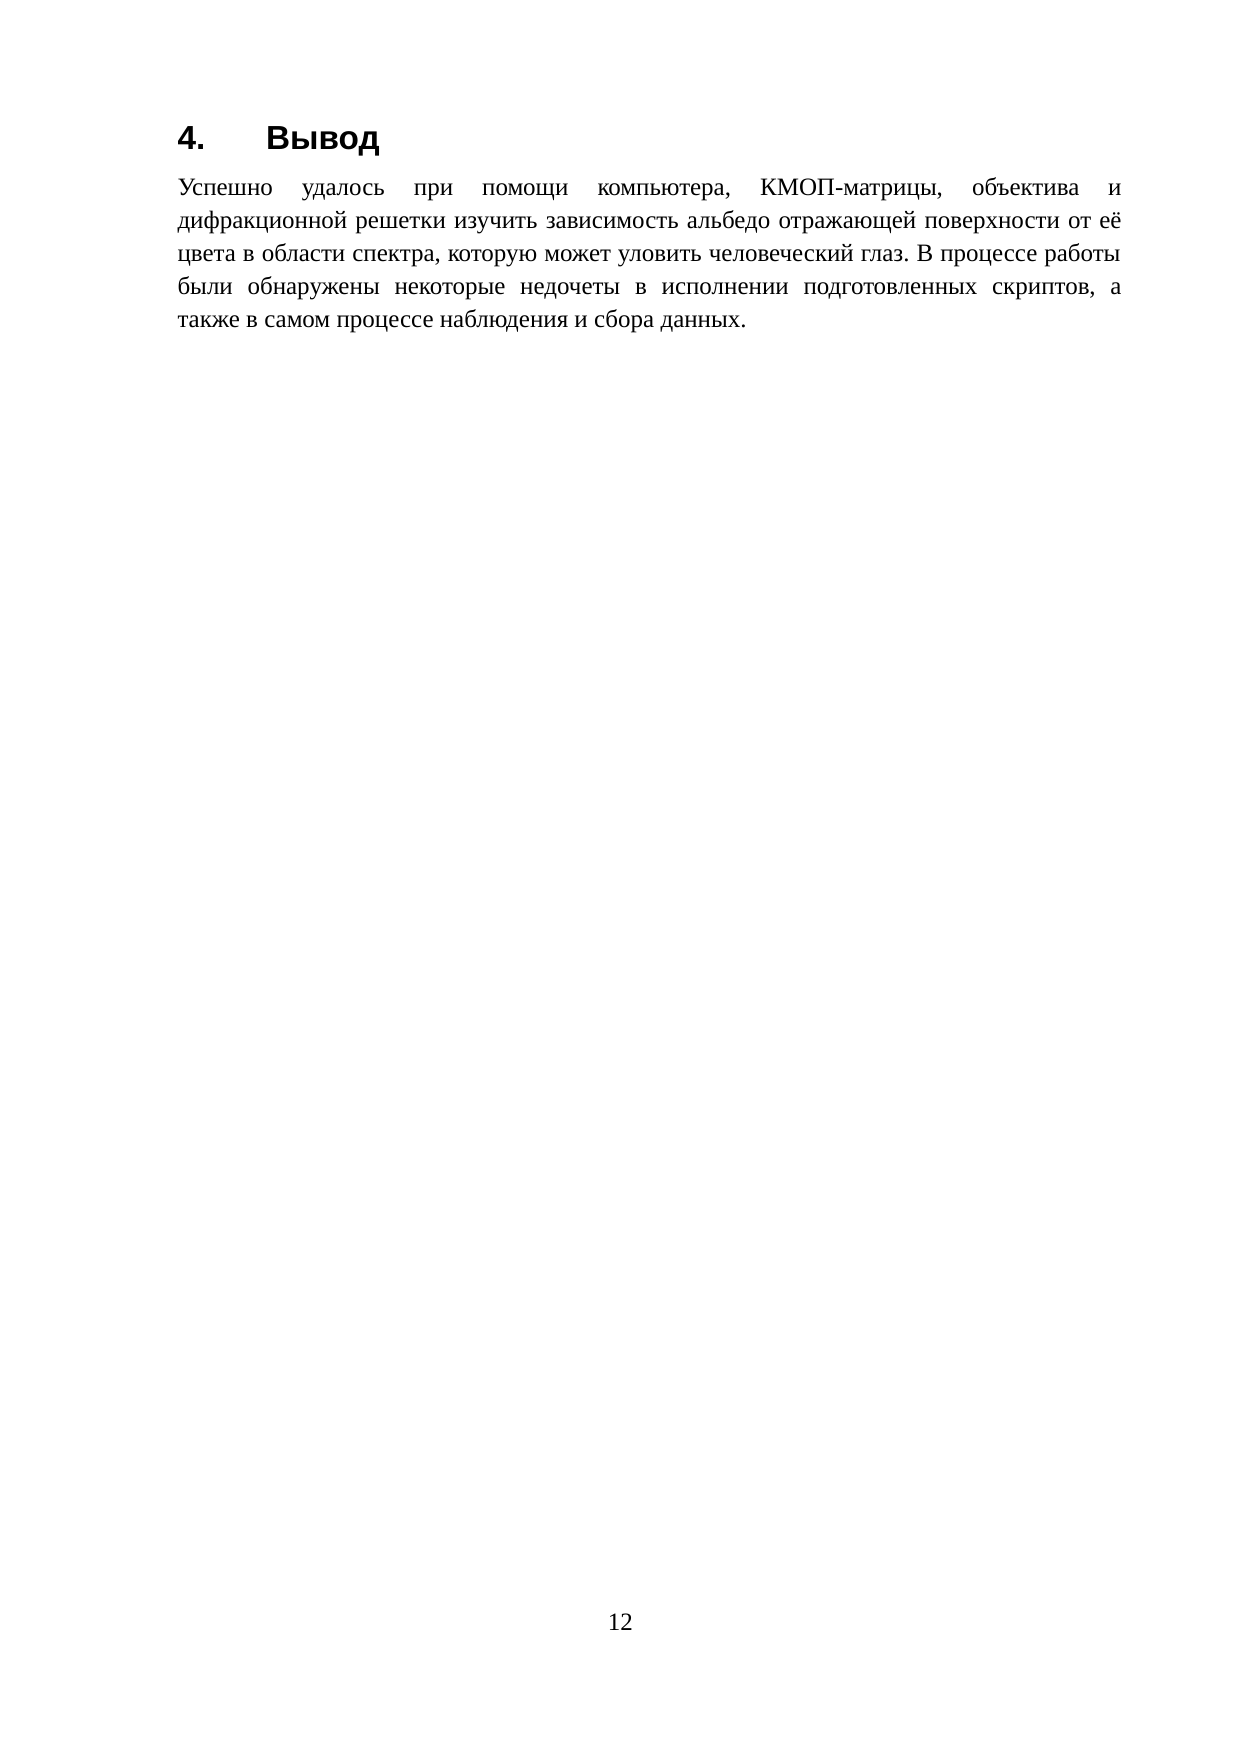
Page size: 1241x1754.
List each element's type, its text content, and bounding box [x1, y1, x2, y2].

text Успешно удалось при помощи компьютера, КМОП-матрицы, объектива и дифракционной решетки изучить зависимость альбедо отражающей поверхности от её цвета в области спектра, которую может уловить человеческий глаз. В процессе работы были обнаружены некоторые недочеты в исполнении подготовленных скриптов, а также в самом процессе наблюдения и сбора данных. [177, 172, 1122, 333]
subtitle Вывод [177, 118, 1093, 157]
